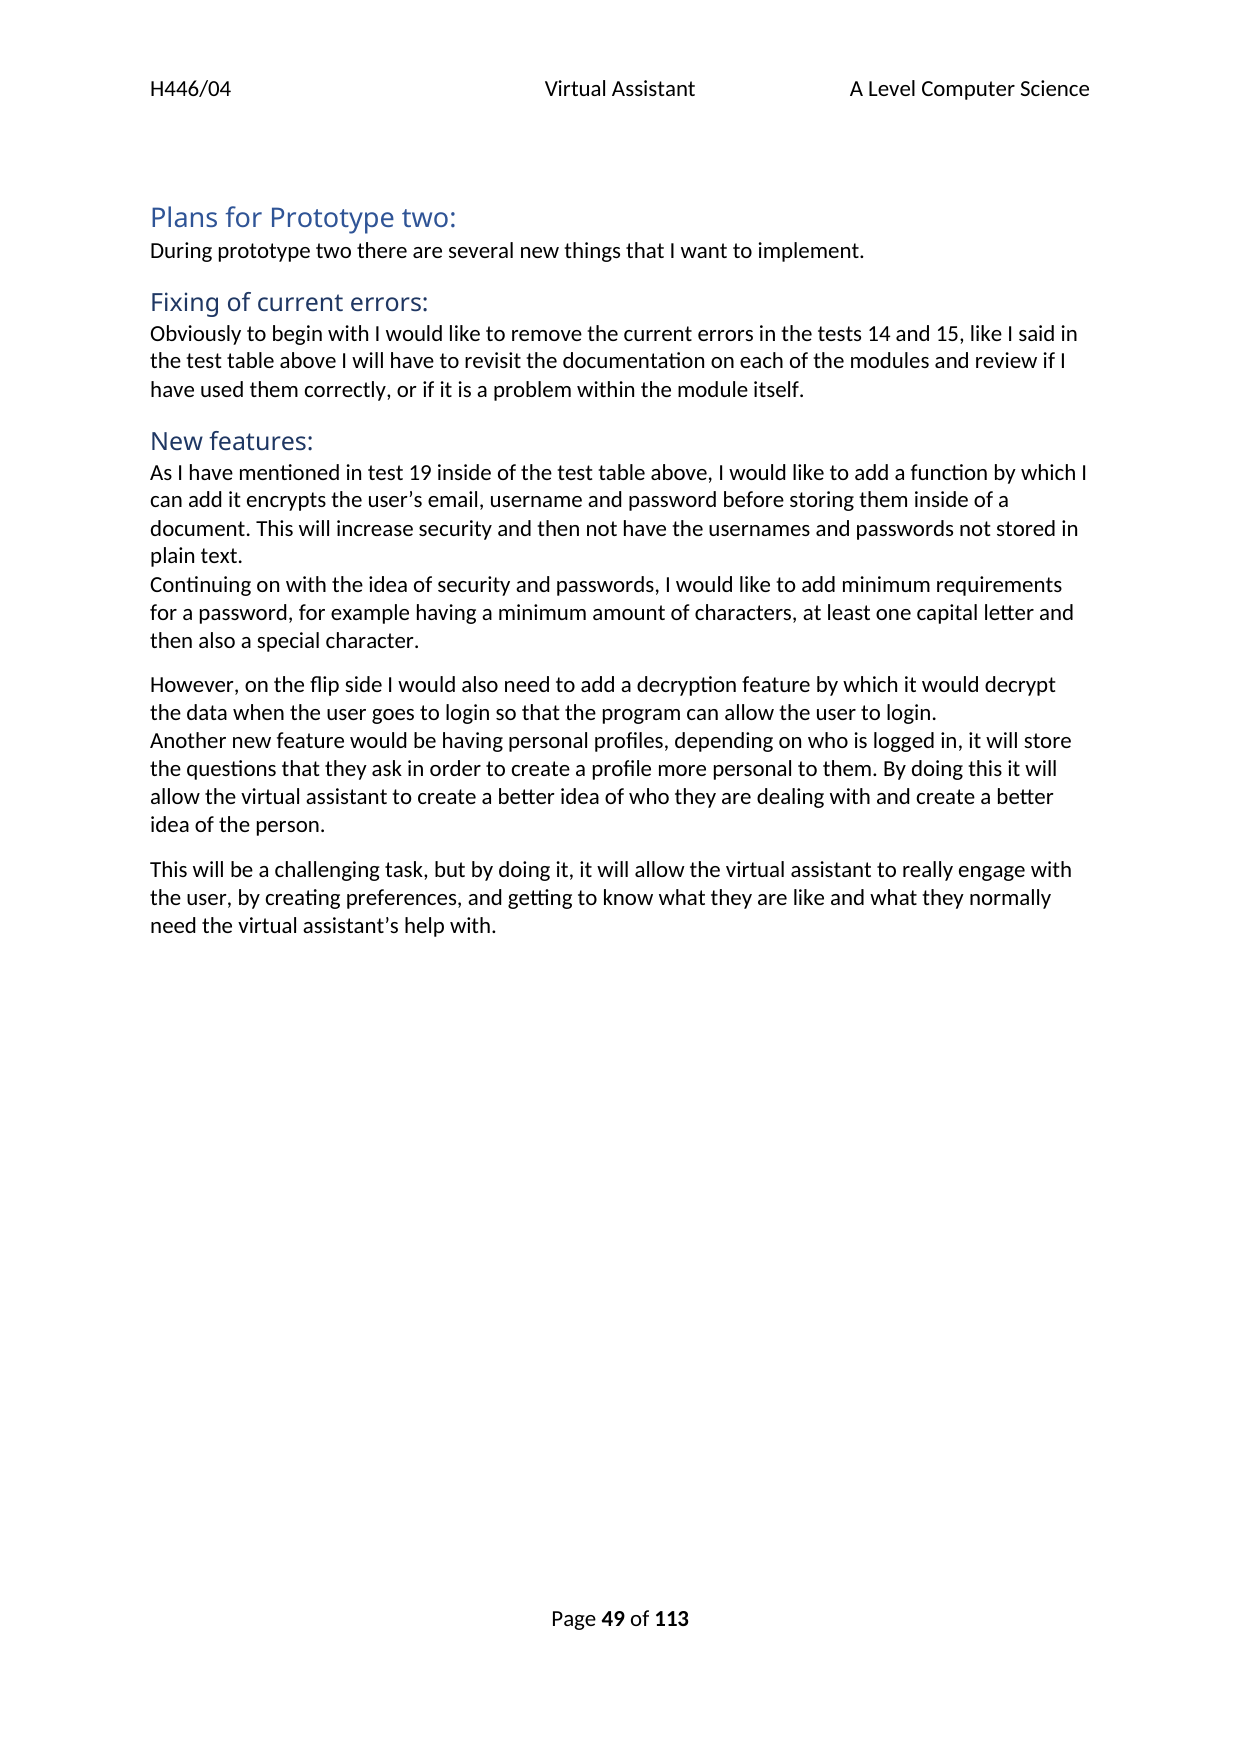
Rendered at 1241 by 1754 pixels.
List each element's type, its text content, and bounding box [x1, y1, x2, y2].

text As I have mentioned in test 19 inside of the test table above, I would like to add a function by which I can add it encrypts the user’s email, username and password before storing them inside of a document. This will increase security and then not have the usernames and passwords not stored in plain text. Continuing on with the idea of security and passwords, I would like to add minimum requirements for a password, for example having a minimum amount of characters, at least one capital letter and then also a special character. [150, 458, 1090, 654]
text This will be a challenging task, but by doing it, it will allow the virtual assistant to really engage with the user, by creating preferences, and getting to know what they are like and what they normally need the virtual assistant’s help with. [150, 855, 1090, 939]
subtitle Plans for Prototype two: [150, 199, 1090, 236]
subtitle Fixing of current errors: [150, 284, 1090, 319]
text During prototype two there are several new things that I want to implement. [150, 236, 1090, 264]
text However, on the flip side I would also need to add a decryption feature by which it would decrypt the data when the user goes to login so that the program can allow the user to login. Another new feature would be having personal profiles, depending on who is logged in, it will store the questions that they ask in order to create a profile more personal to them. By doing this it will allow the virtual assistant to create a better idea of who they are dealing with and create a better idea of the person. [150, 670, 1090, 838]
text Obviously to begin with I would like to remove the current errors in the tests 14 and 15, like I said in the test table above I will have to revisit the documentation on each of the modules and review if I have used them correctly, or if it is a problem within the module itself. [150, 319, 1090, 403]
subtitle New features: [150, 423, 1090, 458]
